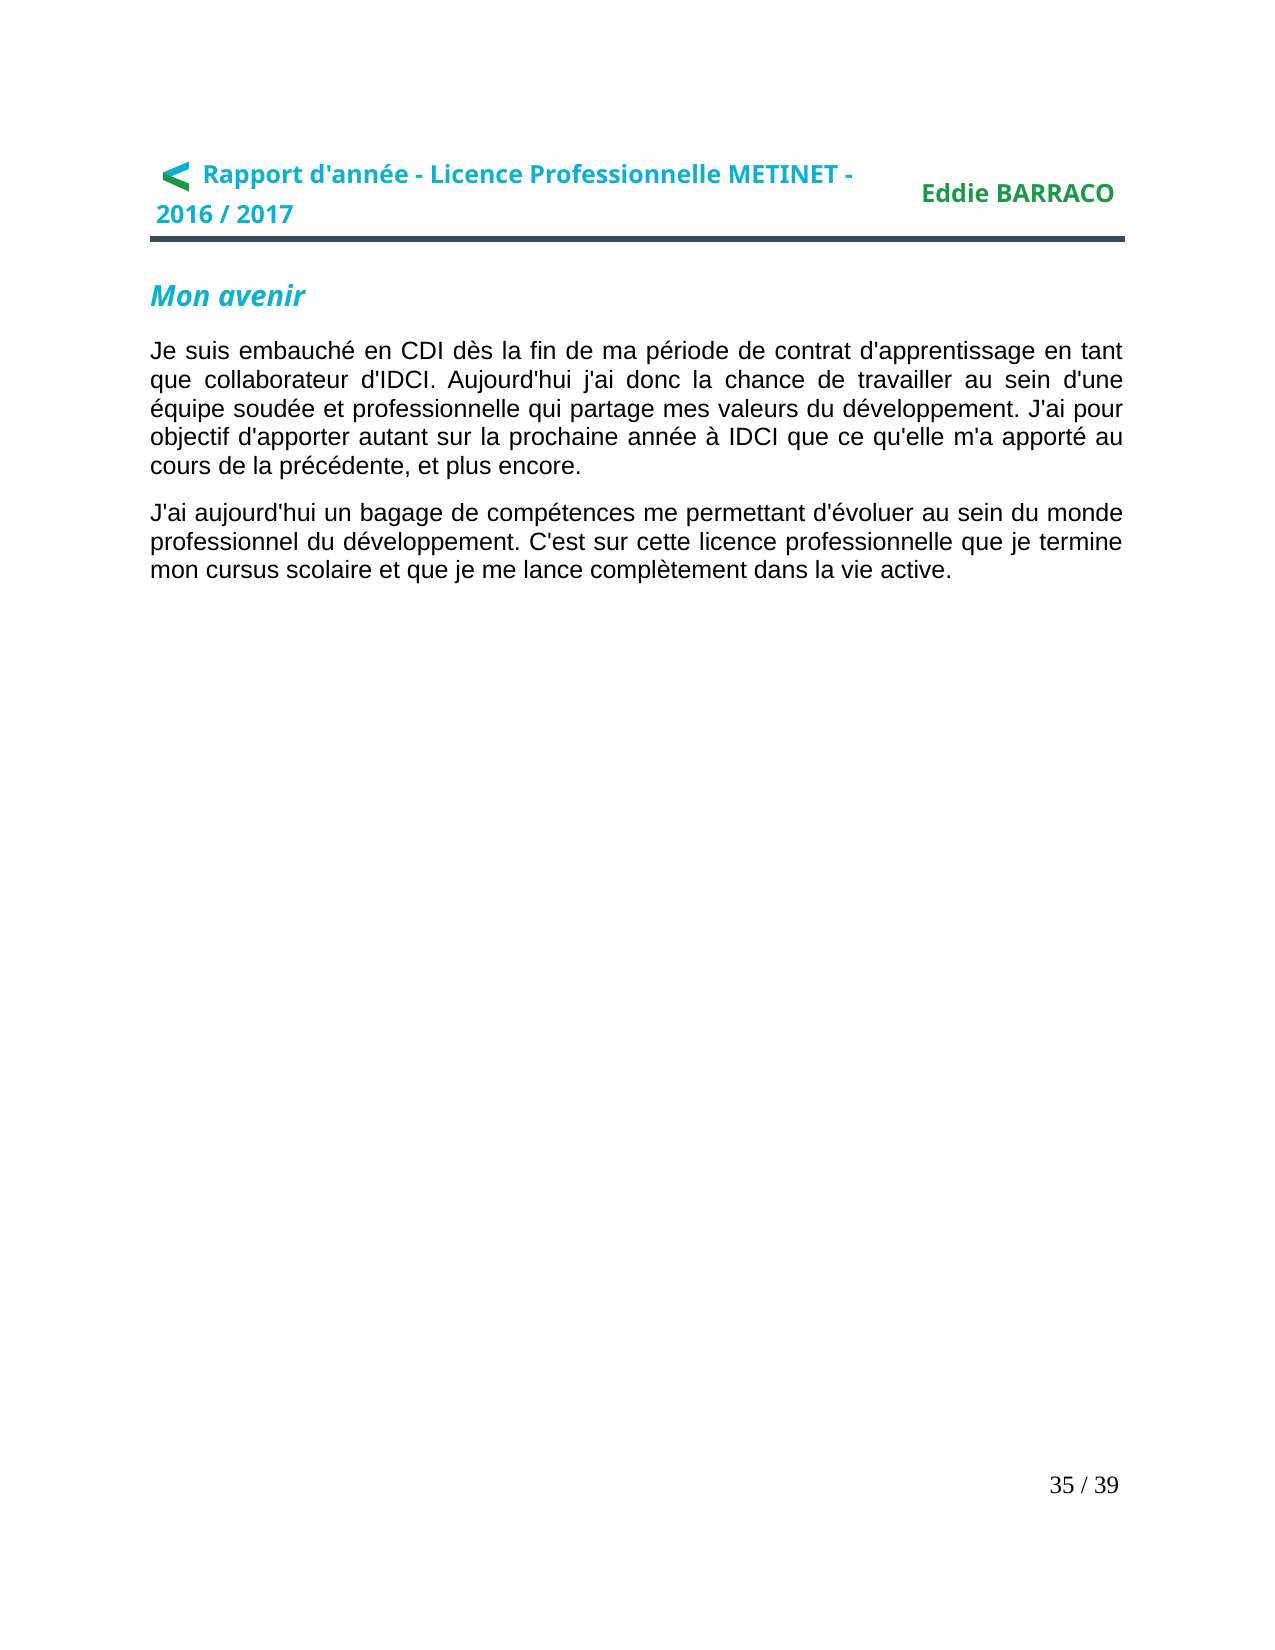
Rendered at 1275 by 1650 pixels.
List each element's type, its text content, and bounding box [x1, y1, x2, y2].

subtitle Mon avenir [150, 275, 1125, 315]
text J'ai aujourd'hui un bagage de compétences me permettant d'évoluer au sein du monde professionnel du développement. C'est sur cette licence professionnelle que je termine mon cursus scolaire et que je me lance complètement dans la vie active. [150, 498, 1125, 584]
text Je suis embauché en CDI dès la fin de ma période de contrat d'apprentissage en tant que collaborateur d'IDCI. Aujourd'hui j'ai donc la chance de travailler au sein d'une équipe soudée et professionnelle qui partage mes valeurs du développement. J'ai pour objectif d'apporter autant sur la prochaine année à IDCI que ce qu'elle m'a apporté au cours de la précédente, et plus encore. [150, 336, 1125, 480]
